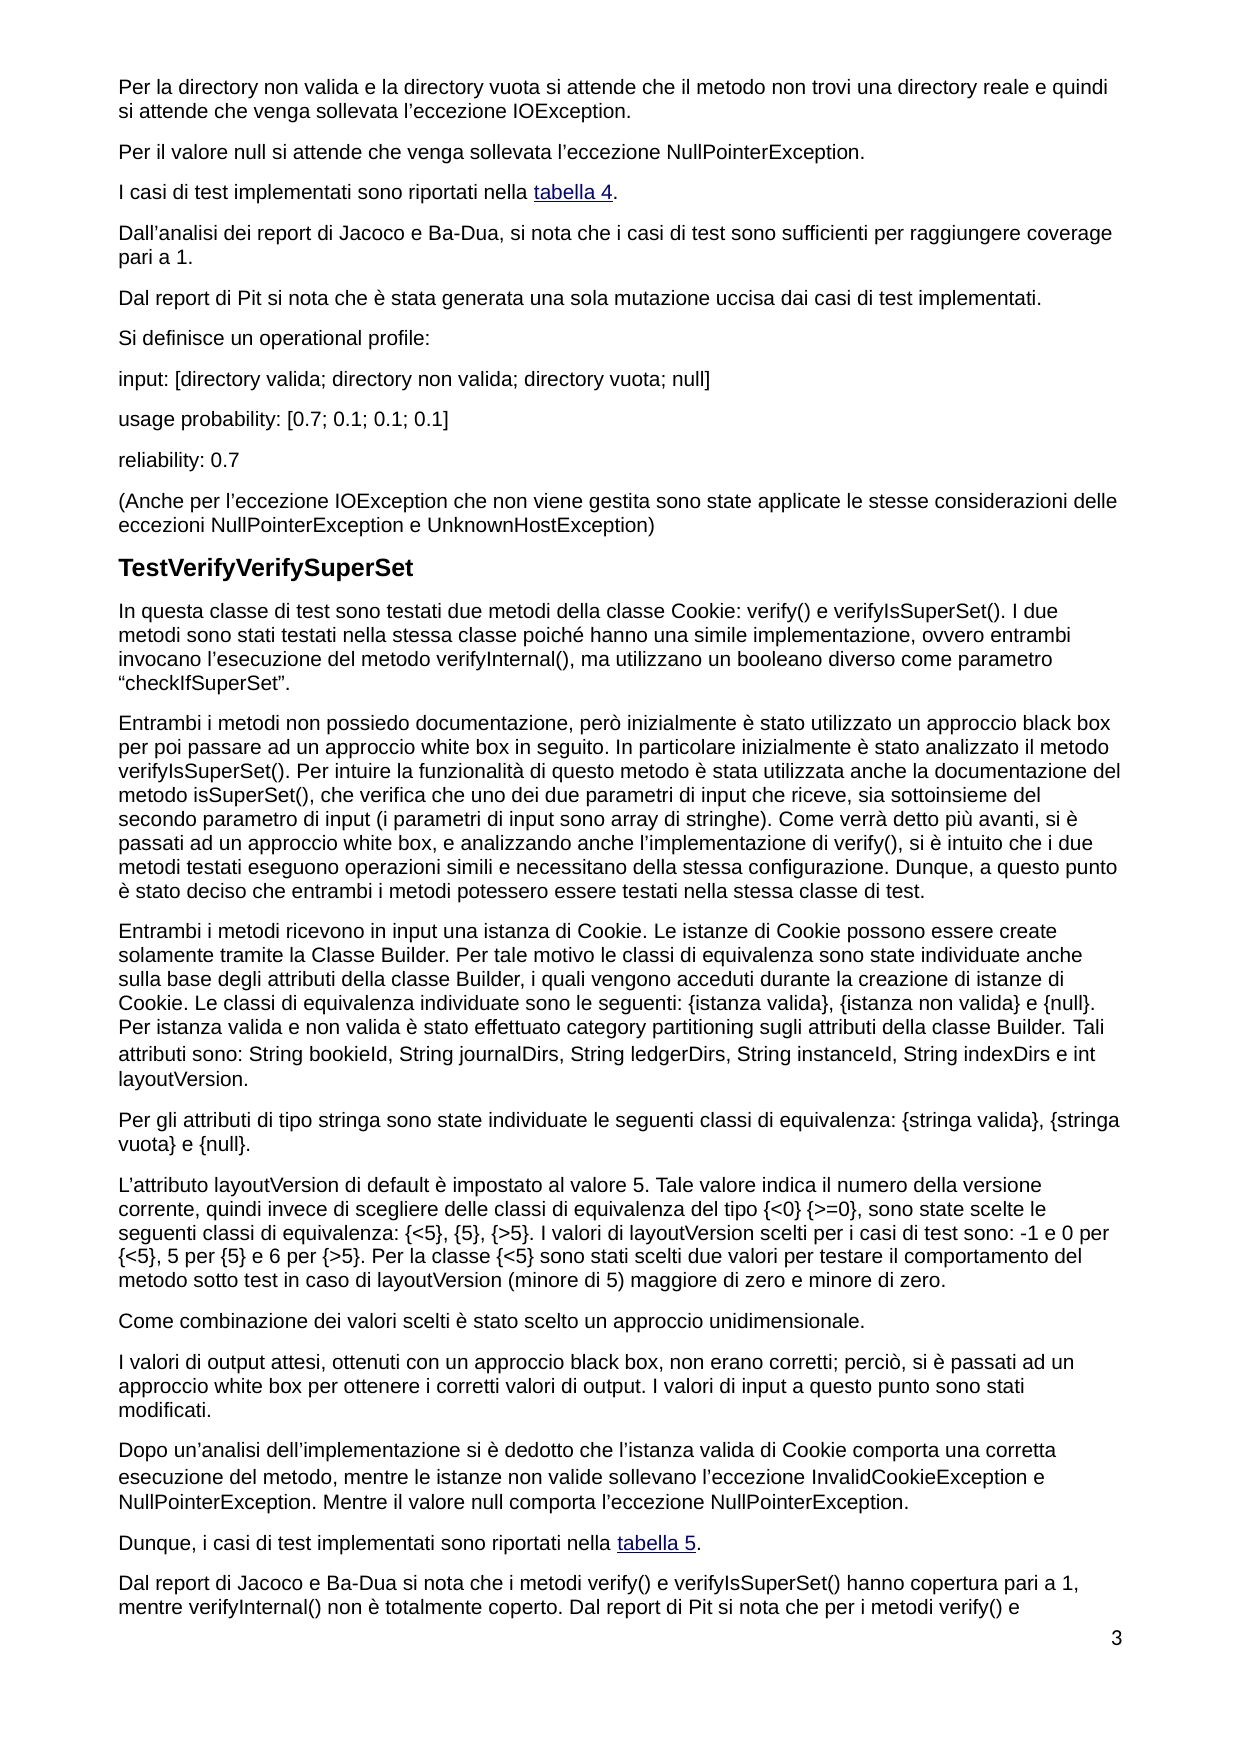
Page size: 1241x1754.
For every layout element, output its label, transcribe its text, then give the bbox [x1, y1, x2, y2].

text Per il valore null si attende che venga sollevata l’eccezione NullPointerException. [118, 139, 1122, 163]
text Per gli attributi di tipo stringa sono state individuate le seguenti classi di equivalenza: {stringa valida}, {stringa vuota} e {null}. [118, 1108, 1122, 1156]
text Entrambi i metodi ricevono in input una istanza di Cookie. Le istanze di Cookie possono essere create solamente tramite la Classe Builder. Per tale motivo le classi di equivalenza sono state individuate anche sulla base degli attributi della classe Builder, i quali vengono acceduti durante la creazione di istanze di Cookie. Le classi di equivalenza individuate sono le seguenti: {istanza valida}, {istanza non valida} e {null}. Per istanza valida e non valida è stato effettuato category partitioning sugli attributi della classe Builder. Tali attributi sono: String bookieId, String journalDirs, String ledgerDirs, String instanceId, String indexDirs e int layoutVersion. [118, 919, 1122, 1091]
text Dall’analisi dei report di Jacoco e Ba-Dua, si nota che i casi di test sono sufficienti per raggiungere coverage pari a 1. [118, 221, 1122, 269]
text (Anche per l’eccezione IOException che non viene gestita sono state applicate le stesse considerazioni delle eccezioni NullPointerException e UnknownHostException) [118, 488, 1122, 536]
text Si definisce un operational profile: [118, 326, 1122, 350]
text Dal report di Jacoco e Ba-Dua si nota che i metodi verify() e verifyIsSuperSet() hanno copertura pari a 1, mentre verifyInternal() non è totalmente coperto. Dal report di Pit si nota che per i metodi verify() e [118, 1571, 1122, 1619]
text L’attributo layoutVersion di default è impostato al valore 5. Tale valore indica il numero della versione corrente, quindi invece di scegliere delle classi di equivalenza del tipo {<0} {>=0}, sono state scelte le seguenti classi di equivalenza: {<5}, {5}, {>5}. I valori di layoutVersion scelti per i casi di test sono: -1 e 0 per {<5}, 5 per {5} e 6 per {>5}. Per la classe {<5} sono stati scelti due valori per testare il comportamento del metodo sotto test in caso di layoutVersion (minore di 5) maggiore di zero e minore di zero. [118, 1172, 1122, 1292]
text input: [directory valida; directory non valida; directory vuota; null] [118, 367, 1122, 391]
text reliability: 0.7 [118, 448, 1122, 472]
text Entrambi i metodi non possiedo documentazione, però inizialmente è stato utilizzato un approccio black box per poi passare ad un approccio white box in seguito. In particolare inizialmente è stato analizzato il metodo verifyIsSuperSet(). Per intuire la funzionalità di questo metodo è stata utilizzata anche la documentazione del metodo isSuperSet(), che verifica che uno dei due parametri di input che riceve, sia sottoinsieme del secondo parametro di input (i parametri di input sono array di stringhe). Come verrà detto più avanti, si è passati ad un approccio white box, e analizzando anche l’implementazione di verify(), si è intuito che i due metodi testati eseguono operazioni simili e necessitano della stessa configurazione. Dunque, a questo punto è stato deciso che entrambi i metodi potessero essere testati nella stessa classe di test. [118, 711, 1122, 903]
text In questa classe di test sono testati due metodi della classe Cookie: verify() e verifyIsSuperSet(). I due metodi sono stati testati nella stessa classe poiché hanno una simile implementazione, ovvero entrambi invocano l’esecuzione del metodo verifyInternal(), ma utilizzano un booleano diverso come parametro “checkIfSuperSet”. [118, 598, 1122, 694]
text usage probability: [0.7; 0.1; 0.1; 0.1] [118, 407, 1122, 431]
text TestVerifyVerifySuperSet [118, 553, 1122, 582]
text I valori di output attesi, ottenuti con un approccio black box, non erano corretti; perciò, si è passati ad un approccio white box per ottenere i corretti valori di output. I valori di input a questo punto sono stati modificati. [118, 1349, 1122, 1421]
text I casi di test implementati sono riportati nella tabella 4. [118, 180, 1122, 204]
text Dunque, i casi di test implementati sono riportati nella tabella 5. [118, 1531, 1122, 1554]
text Come combinazione dei valori scelti è stato scelto un approccio unidimensionale. [118, 1309, 1122, 1333]
text Dopo un’analisi dell’implementazione si è dedotto che l’istanza valida di Cookie comporta una corretta esecuzione del metodo, mentre le istanze non valide sollevano l’eccezione InvalidCookieException e NullPointerException. Mentre il valore null comporta l’eccezione NullPointerException. [118, 1438, 1122, 1514]
text Dal report di Pit si nota che è stata generata una sola mutazione uccisa dai casi di test implementati. [118, 285, 1122, 309]
text Per la directory non valida e la directory vuota si attende che il metodo non trovi una directory reale e quindi si attende che venga sollevata l’eccezione IOException. [118, 75, 1122, 123]
